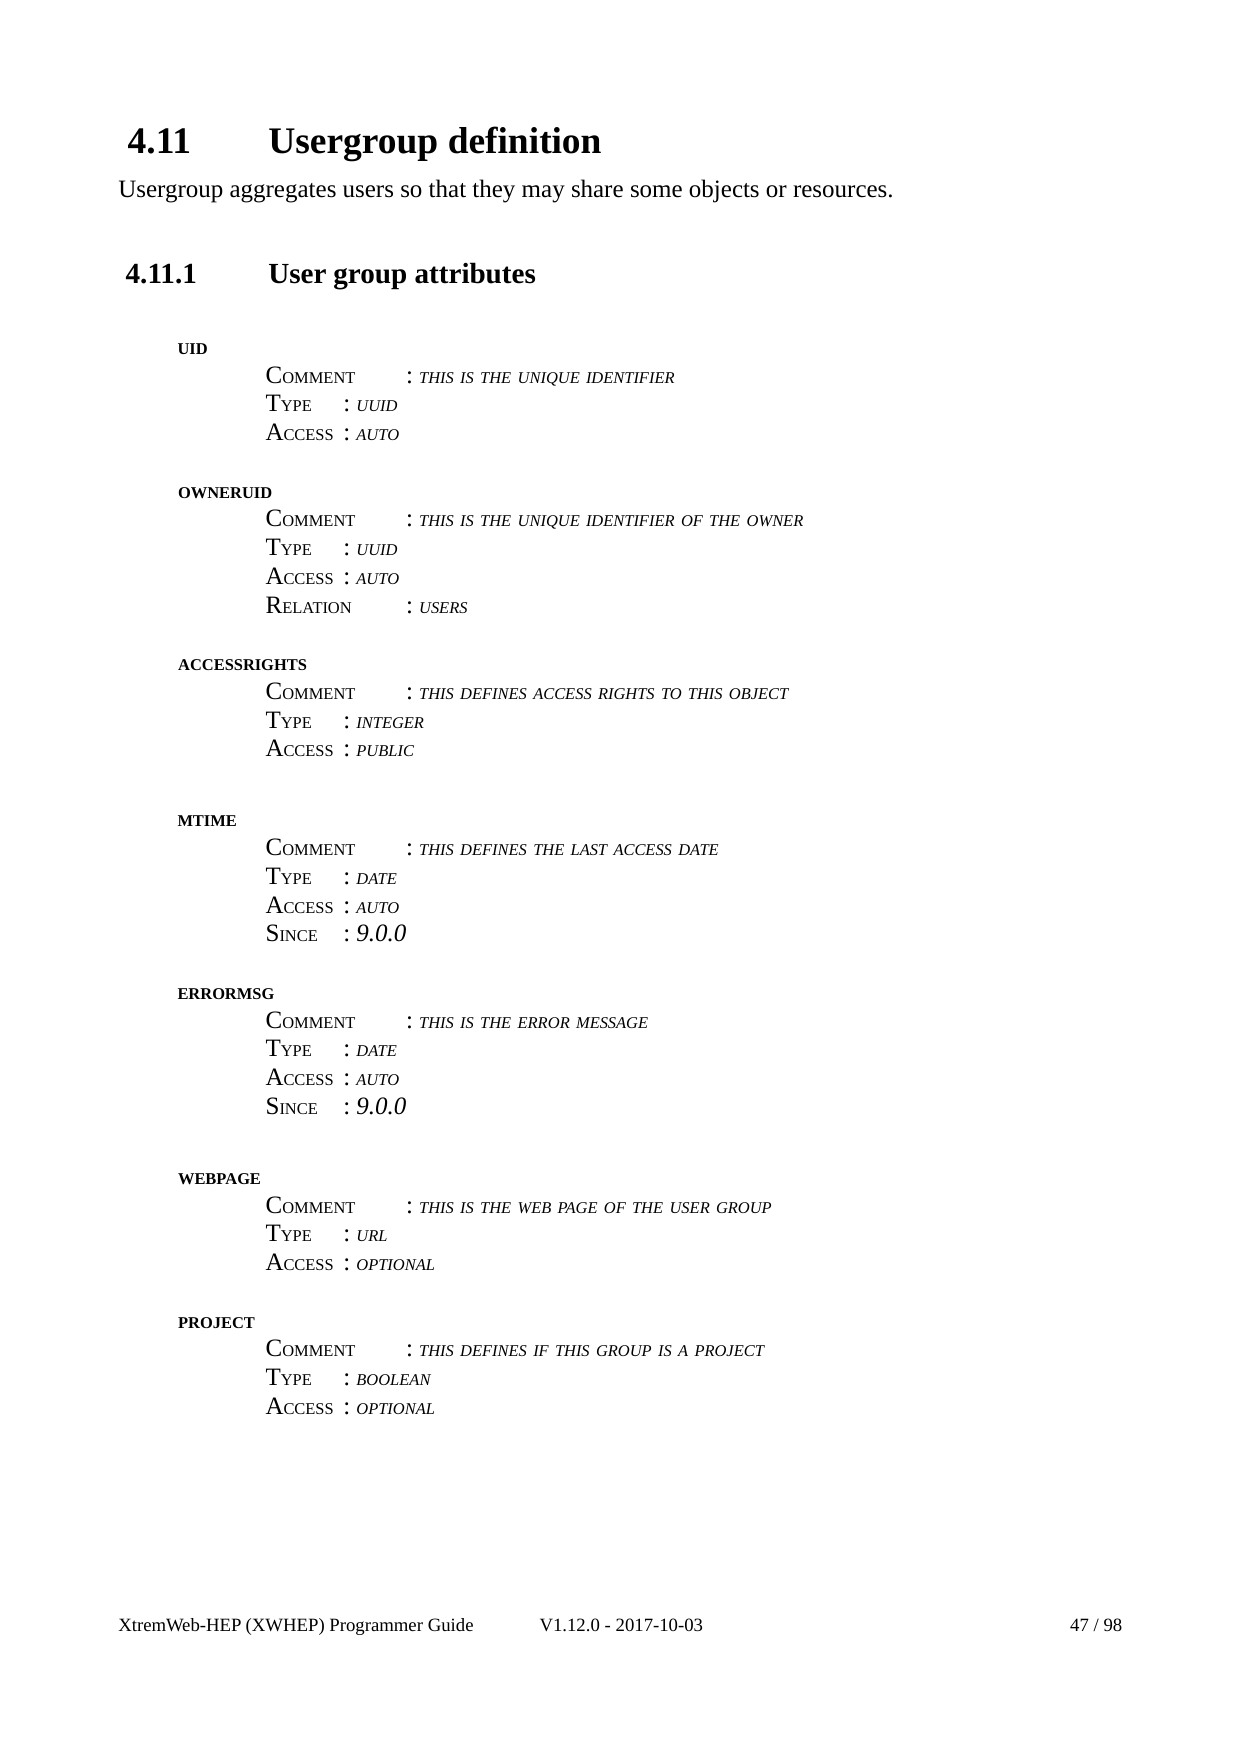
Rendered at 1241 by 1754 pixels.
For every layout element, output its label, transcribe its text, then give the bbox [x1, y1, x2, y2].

text Access : auto [265, 890, 1122, 918]
text Comment : this defines if this group is a project [265, 1333, 1122, 1362]
subtitle User group attributes [118, 256, 1122, 290]
text mtime [177, 803, 1122, 832]
text Type : integer [265, 705, 1122, 733]
text Type : url [265, 1218, 1122, 1247]
text Type : date [265, 861, 1122, 890]
text Comment : this defines the last access date [265, 832, 1122, 861]
text Comment : this defines access rights to this object [265, 676, 1122, 705]
text Access : auto [265, 1062, 1122, 1091]
text Comment : this is the error message [265, 1005, 1122, 1033]
text Comment : this is the unique identifier [265, 360, 1122, 388]
text uid [177, 331, 1122, 360]
text Access : auto [265, 417, 1122, 446]
text Access : optional [265, 1247, 1122, 1276]
text Since : 9.0.0 [265, 1091, 1122, 1120]
text Type : date [265, 1033, 1122, 1062]
text Access : auto [265, 561, 1122, 590]
text Usergroup aggregates users so that they may share some objects or resources. [118, 174, 1122, 202]
text webpage [178, 1161, 1122, 1190]
text Access : public [265, 733, 1122, 762]
text Comment : this is the unique identifier of the owner [265, 503, 1122, 532]
text Relation : users [265, 590, 1122, 618]
subtitle Usergroup definition [118, 118, 1122, 161]
text accessrights [178, 647, 1122, 676]
text owneruid [178, 475, 1122, 503]
text project [178, 1305, 1122, 1333]
text errormsg [177, 976, 1122, 1005]
text Comment : this is the web page of the user group [265, 1190, 1122, 1218]
text Type : boolean [265, 1362, 1122, 1391]
text Type : uuid [265, 532, 1122, 561]
text Type : uuid [265, 388, 1122, 417]
text Since : 9.0.0 [265, 918, 1122, 947]
text Access : optional [265, 1391, 1122, 1420]
